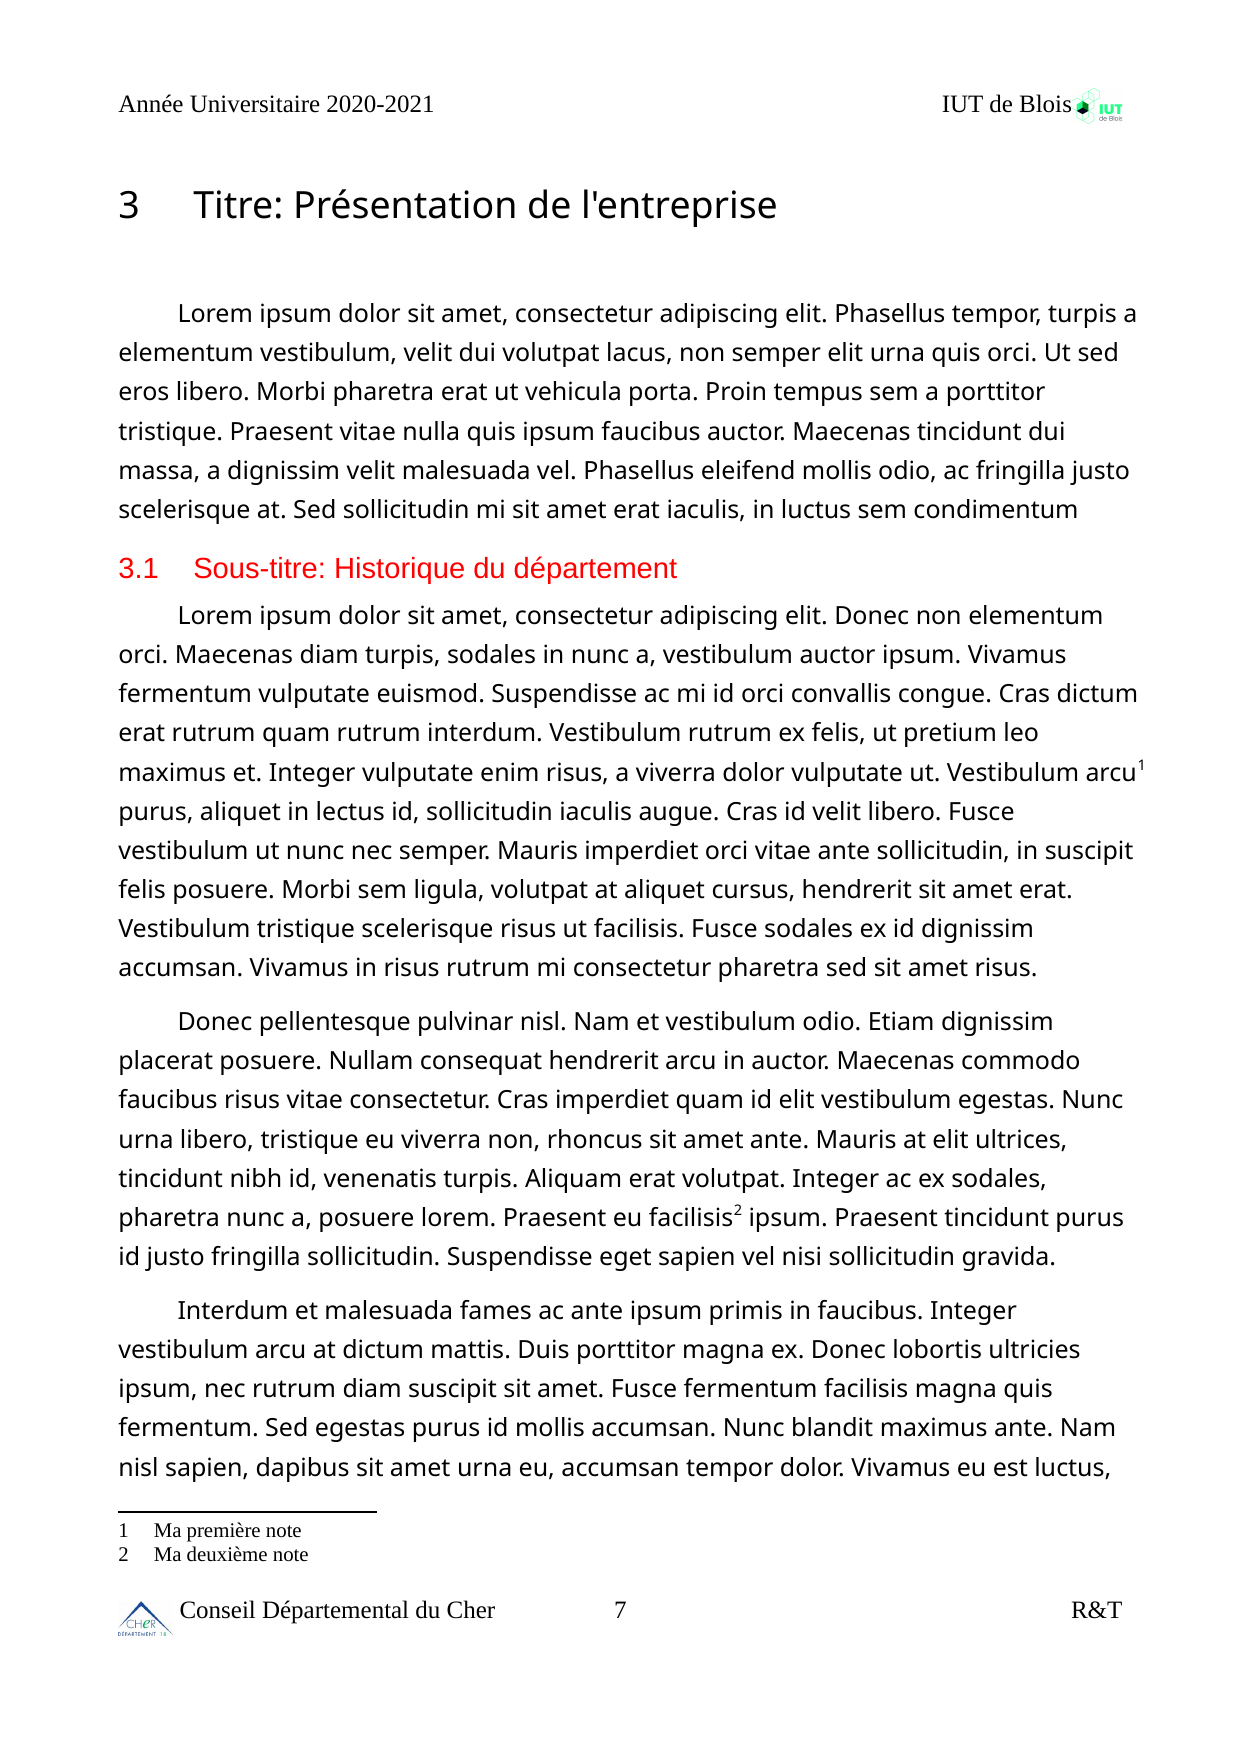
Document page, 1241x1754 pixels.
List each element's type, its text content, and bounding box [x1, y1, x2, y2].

text Interdum et malesuada fames ac ante ipsum primis in faucibus. Integer vestibulum arcu at dictum mattis. Duis porttitor magna ex. Donec lobortis ultricies ipsum, nec rutrum diam suscipit sit amet. Fusce fermentum facilisis magna quis fermentum. Sed egestas purus id mollis accumsan. Nunc blandit maximus ante. Nam nisl sapien, dapibus sit amet urna eu, accumsan tempor dolor. Vivamus eu est luctus, [118, 1293, 1152, 1483]
subtitle Sous-titre: Historique du département [118, 552, 1152, 585]
picture [1071, 88, 1123, 124]
text Ma deuxième note [118, 1542, 1152, 1566]
text Ma première note [118, 1518, 1152, 1542]
text Donec pellentesque pulvinar nisl. Nam et vestibulum odio. Etiam dignissim placerat posuere. Nullam consequat hendrerit arcu in auctor. Maecenas commodo faucibus risus vitae consectetur. Cras imperdiet quam id elit vestibulum egestas. Nunc urna libero, tristique eu viverra non, rhoncus sit amet ante. Mauris at elit ultrices, tincidunt nibh id, venenatis turpis. Aliquam erat volutpat. Integer ac ex sodales, pharetra nunc a, posuere lorem. Praesent eu facilisis ipsum. Praesent tincidunt purus id justo fringilla sollicitudin. Suspendisse eget sapien vel nisi sollicitudin gravida. [118, 1004, 1152, 1273]
text Lorem ipsum dolor sit amet, consectetur adipiscing elit. Phasellus tempor, turpis a elementum vestibulum, velit dui volutpat lacus, non semper elit urna quis orci. Ut sed eros libero. Morbi pharetra erat ut vehicula porta. Proin tempus sem a porttitor tristique. Praesent vitae nulla quis ipsum faucibus auctor. Maecenas tincidunt dui massa, a dignissim velit malesuada vel. Phasellus eleifend mollis odio, ac fringilla justo scelerisque at. Sed sollicitudin mi sit amet erat iaculis, in luctus sem condimentum [118, 296, 1152, 526]
picture [118, 1601, 174, 1636]
subtitle Titre: Présentation de l'entreprise [118, 178, 1152, 229]
text Lorem ipsum dolor sit amet, consectetur adipiscing elit. Donec non elementum orci. Maecenas diam turpis, sodales in nunc a, vestibulum auctor ipsum. Vivamus fermentum vulputate euismod. Suspendisse ac mi id orci convallis congue. Cras dictum erat rutrum quam rutrum interdum. Vestibulum rutrum ex felis, ut pretium leo maximus et. Integer vulputate enim risus, a viverra dolor vulputate ut. Vestibulum arcu purus, aliquet in lectus id, sollicitudin iaculis augue. Cras id velit libero. Fusce vestibulum ut nunc nec semper. Mauris imperdiet orci vitae ante sollicitudin, in suscipit felis posuere. Morbi sem ligula, volutpat at aliquet cursus, hendrerit sit amet erat. Vestibulum tristique scelerisque risus ut facilisis. Fusce sodales ex id dignissim accumsan. Vivamus in risus rutrum mi consectetur pharetra sed sit amet risus. [118, 598, 1152, 984]
